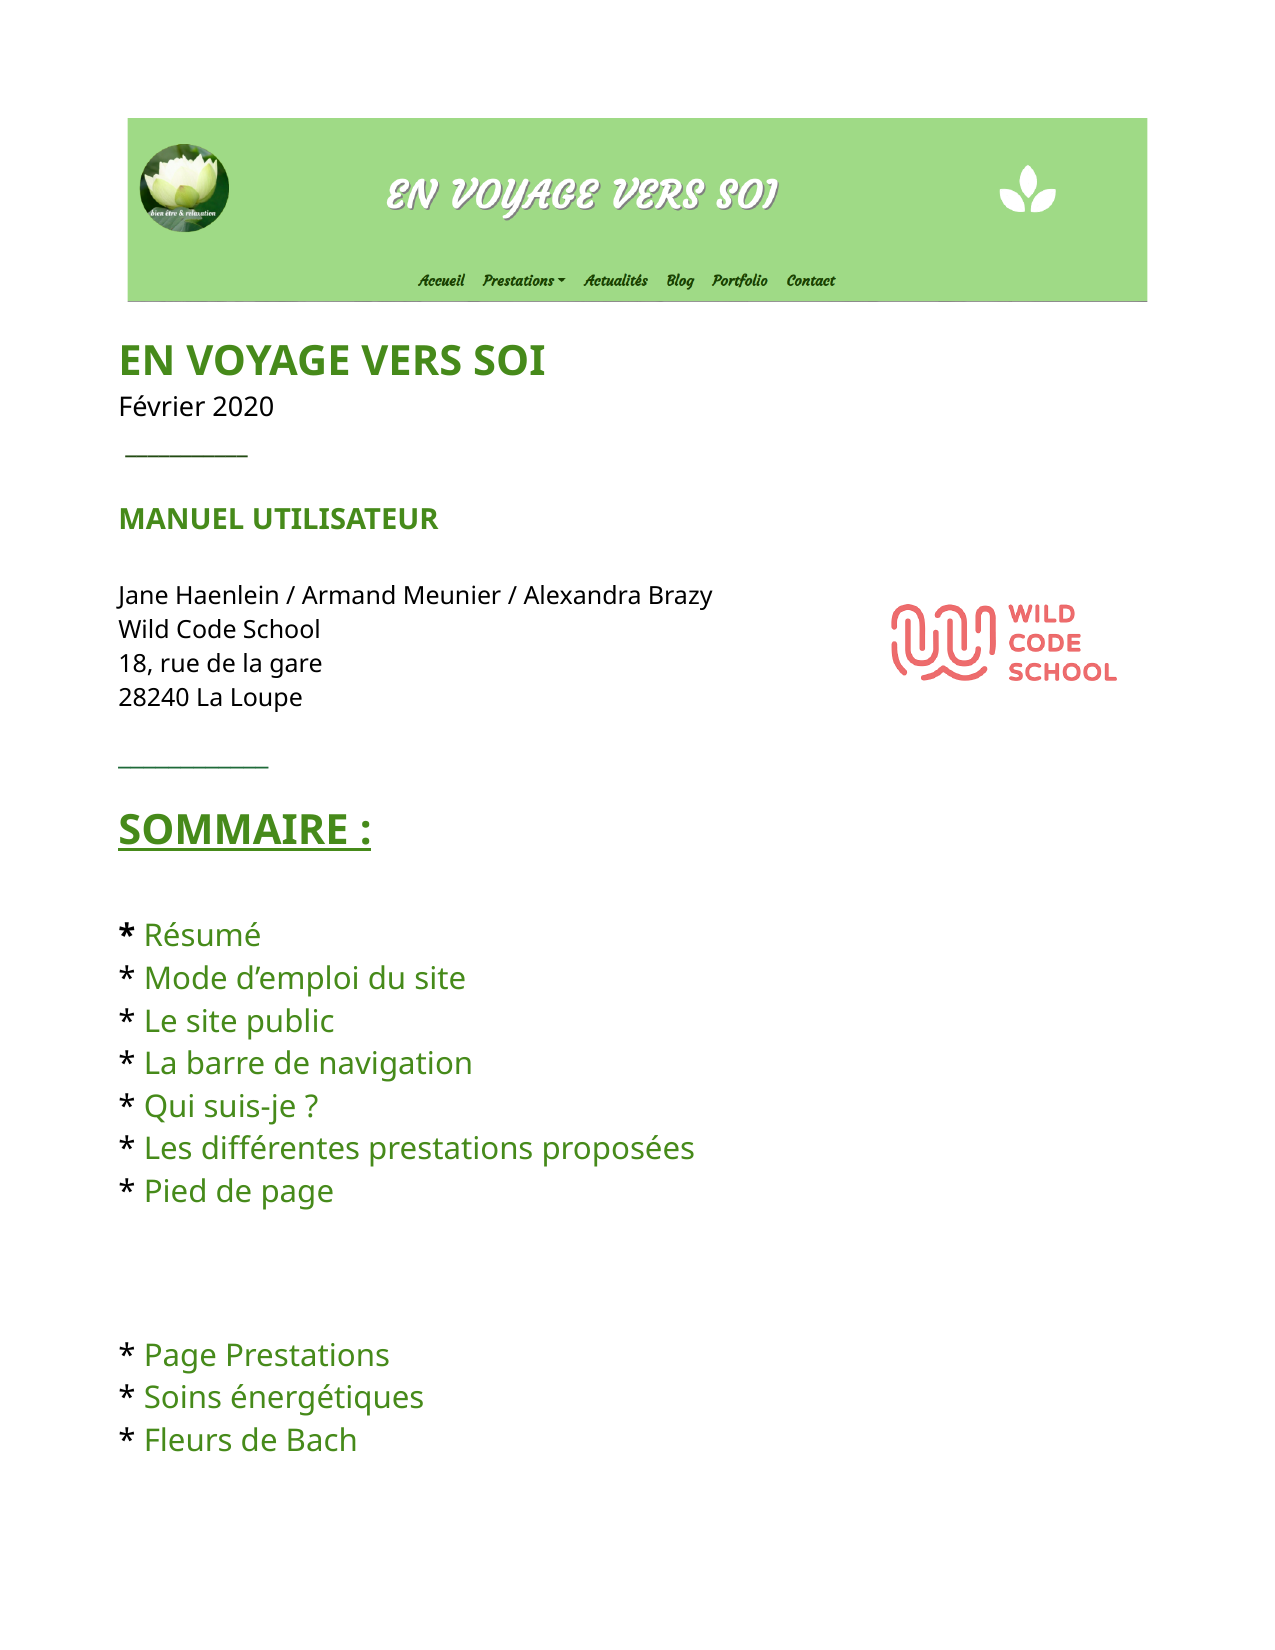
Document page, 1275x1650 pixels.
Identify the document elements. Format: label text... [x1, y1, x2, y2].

text * Le site public [118, 998, 1157, 1041]
text * Résumé [118, 913, 1157, 956]
text 18, rue de la gare [118, 645, 891, 679]
text [1117, 611, 1157, 645]
text * Soins énergétiques [118, 1375, 1157, 1418]
text * Qui suis-je ? [118, 1084, 1157, 1126]
text Février 2020 [118, 387, 1157, 424]
text ____________ [118, 742, 1157, 771]
text SOMMAIRE : [118, 800, 1157, 857]
text EN VOYAGE VERS SOI [118, 331, 1157, 387]
text 28240 La Loupe [118, 679, 1157, 713]
text [1117, 645, 1157, 679]
picture [127, 118, 1148, 302]
text Wild Code School [118, 611, 891, 645]
picture [891, 604, 1117, 681]
text * La barre de navigation [118, 1041, 1157, 1084]
text * Page Prestations [118, 1333, 1157, 1375]
text ___________ [118, 424, 1157, 461]
text * Pied de page [118, 1169, 1157, 1212]
text MANUEL UTILISATEUR [118, 498, 1157, 538]
text Jane Haenlein / Armand Meunier / Alexandra Brazy [118, 577, 1157, 611]
text * Les différentes prestations proposées [118, 1126, 1157, 1169]
text * Fleurs de Bach [118, 1418, 1157, 1461]
text * Mode d’emploi du site [118, 956, 1157, 998]
